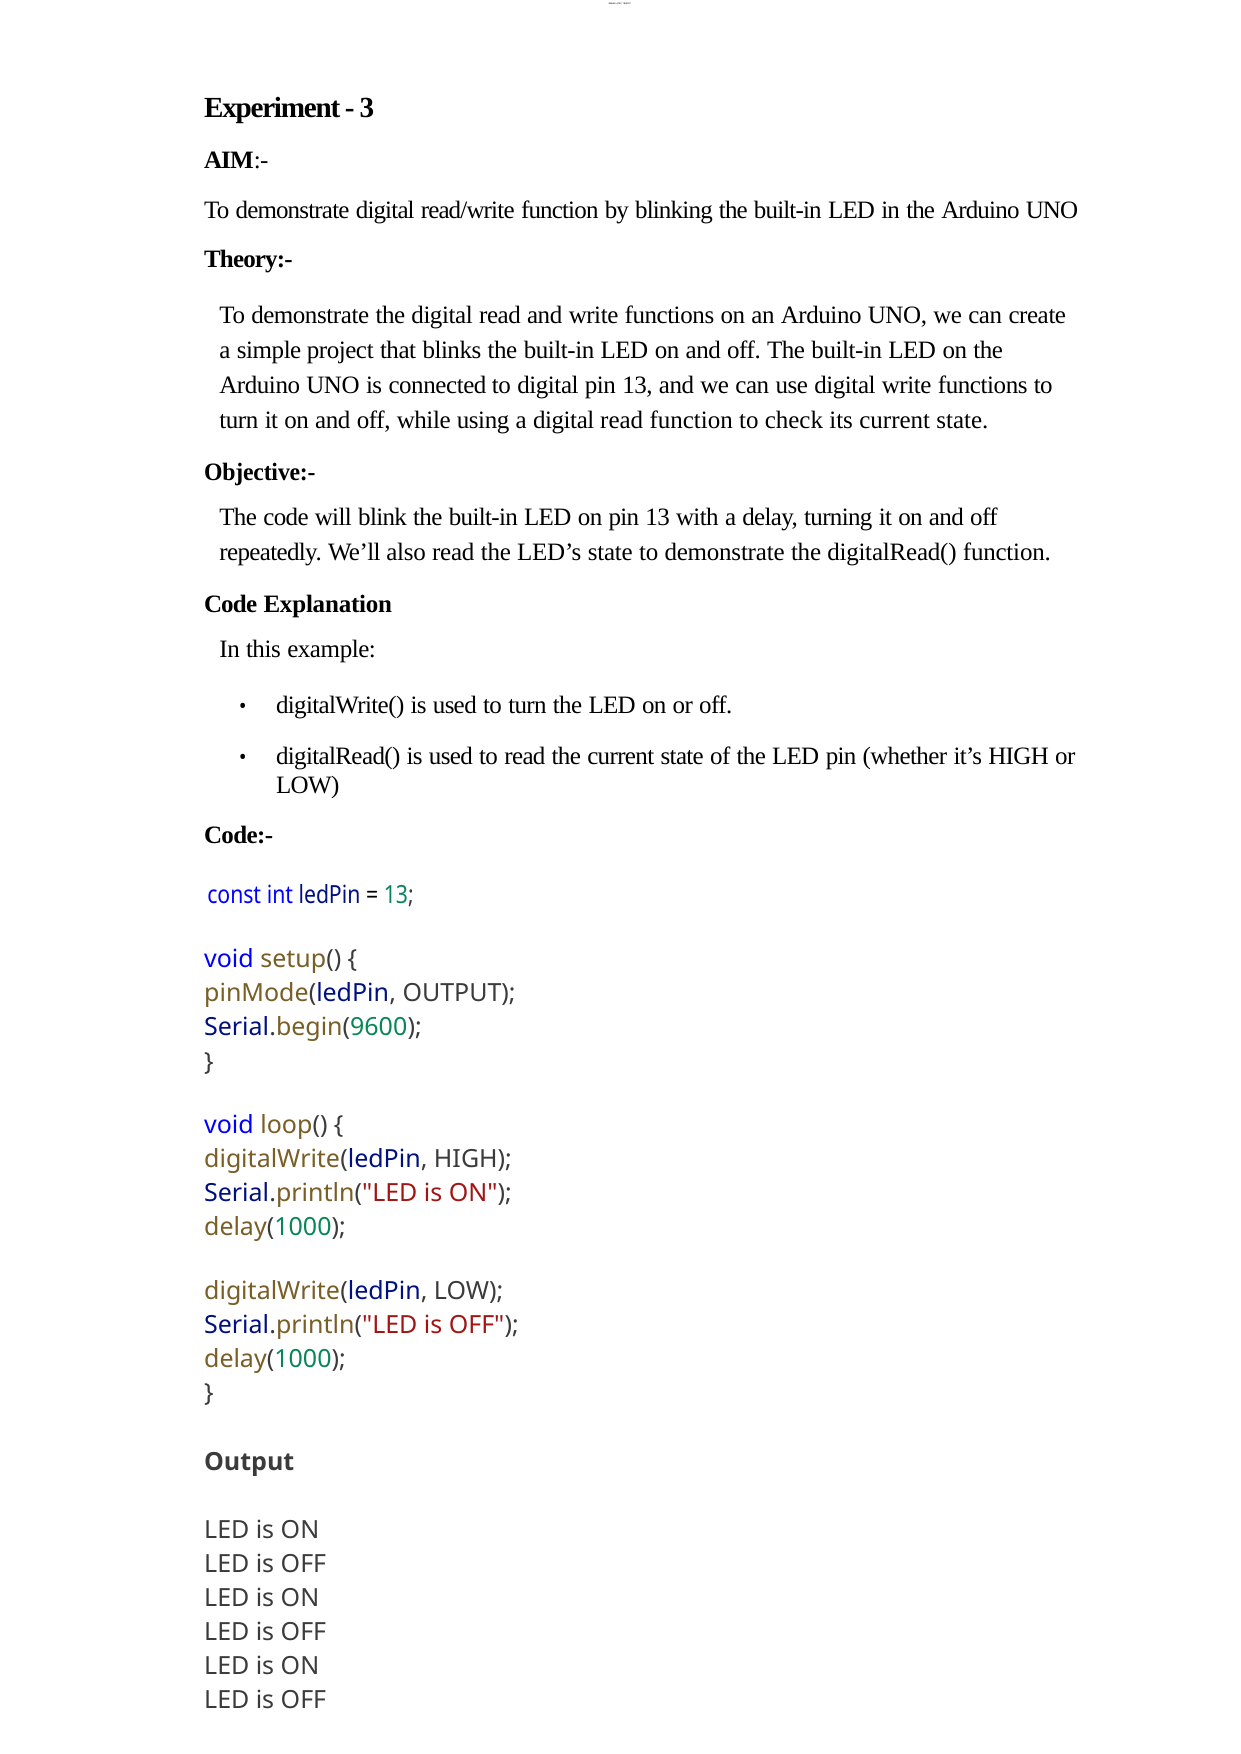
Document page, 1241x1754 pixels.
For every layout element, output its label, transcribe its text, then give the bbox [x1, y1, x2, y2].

text delay(1000); [204, 1341, 1116, 1375]
text } [204, 1043, 1116, 1077]
text To demonstrate the digital read and write functions on an Arduino UNO, we can create a simple project that blinks the built-in LED on and off. The built-in LED on the Arduino UNO is connected to digital pin 13, and we can use digital write functions to turn it on and off, while using a digital read function to check its current state. [219, 301, 1076, 434]
subtitle const int ledPin = 13; [207, 877, 1116, 911]
text LED is ON [204, 1579, 1116, 1613]
text AIM:- [204, 146, 1116, 174]
text Serial.println("LED is OFF"); [204, 1307, 1116, 1341]
text LED is OFF [204, 1682, 1116, 1716]
text Serial.begin(9600); [204, 1009, 1116, 1043]
text In this example: [219, 634, 1116, 663]
subtitle Code Explanation [204, 589, 1116, 618]
text void setup() { [204, 941, 1116, 975]
text LED is OFF [204, 1545, 1116, 1579]
list digitalWrite() is used to turn the LED on or off. [238, 691, 1116, 720]
text Output [204, 1443, 1116, 1477]
text To demonstrate digital read/write function by blinking the built-in LED in the Arduino UNO [204, 195, 1116, 224]
list Code:- [204, 820, 1116, 848]
text void loop() { [204, 1107, 1116, 1141]
text pinMode(ledPin, OUTPUT); [204, 975, 1116, 1009]
text Theory:- [204, 244, 1116, 273]
text The code will blink the built-in LED on pin 13 with a delay, turning it on and off repeatedly. We’ll also read the LED’s state to demonstrate the digitalRead() function. [219, 502, 1076, 566]
text Experiment - 3 [204, 91, 985, 124]
text LED is OFF [204, 1613, 1116, 1647]
text delay(1000); [204, 1209, 1116, 1243]
text Serial.println("LED is ON"); [204, 1175, 1116, 1209]
text LED is ON [204, 1647, 1116, 1682]
list digitalRead() is used to read the current state of the LED pin (whether it’s HIGH or LOW) [238, 741, 1116, 799]
text } [204, 1375, 1116, 1409]
text digitalWrite(ledPin, LOW); [204, 1273, 1116, 1307]
subtitle Objective:- [204, 457, 1116, 486]
text digitalWrite(ledPin, HIGH); [204, 1141, 1116, 1175]
text LED is ON [204, 1511, 1116, 1545]
